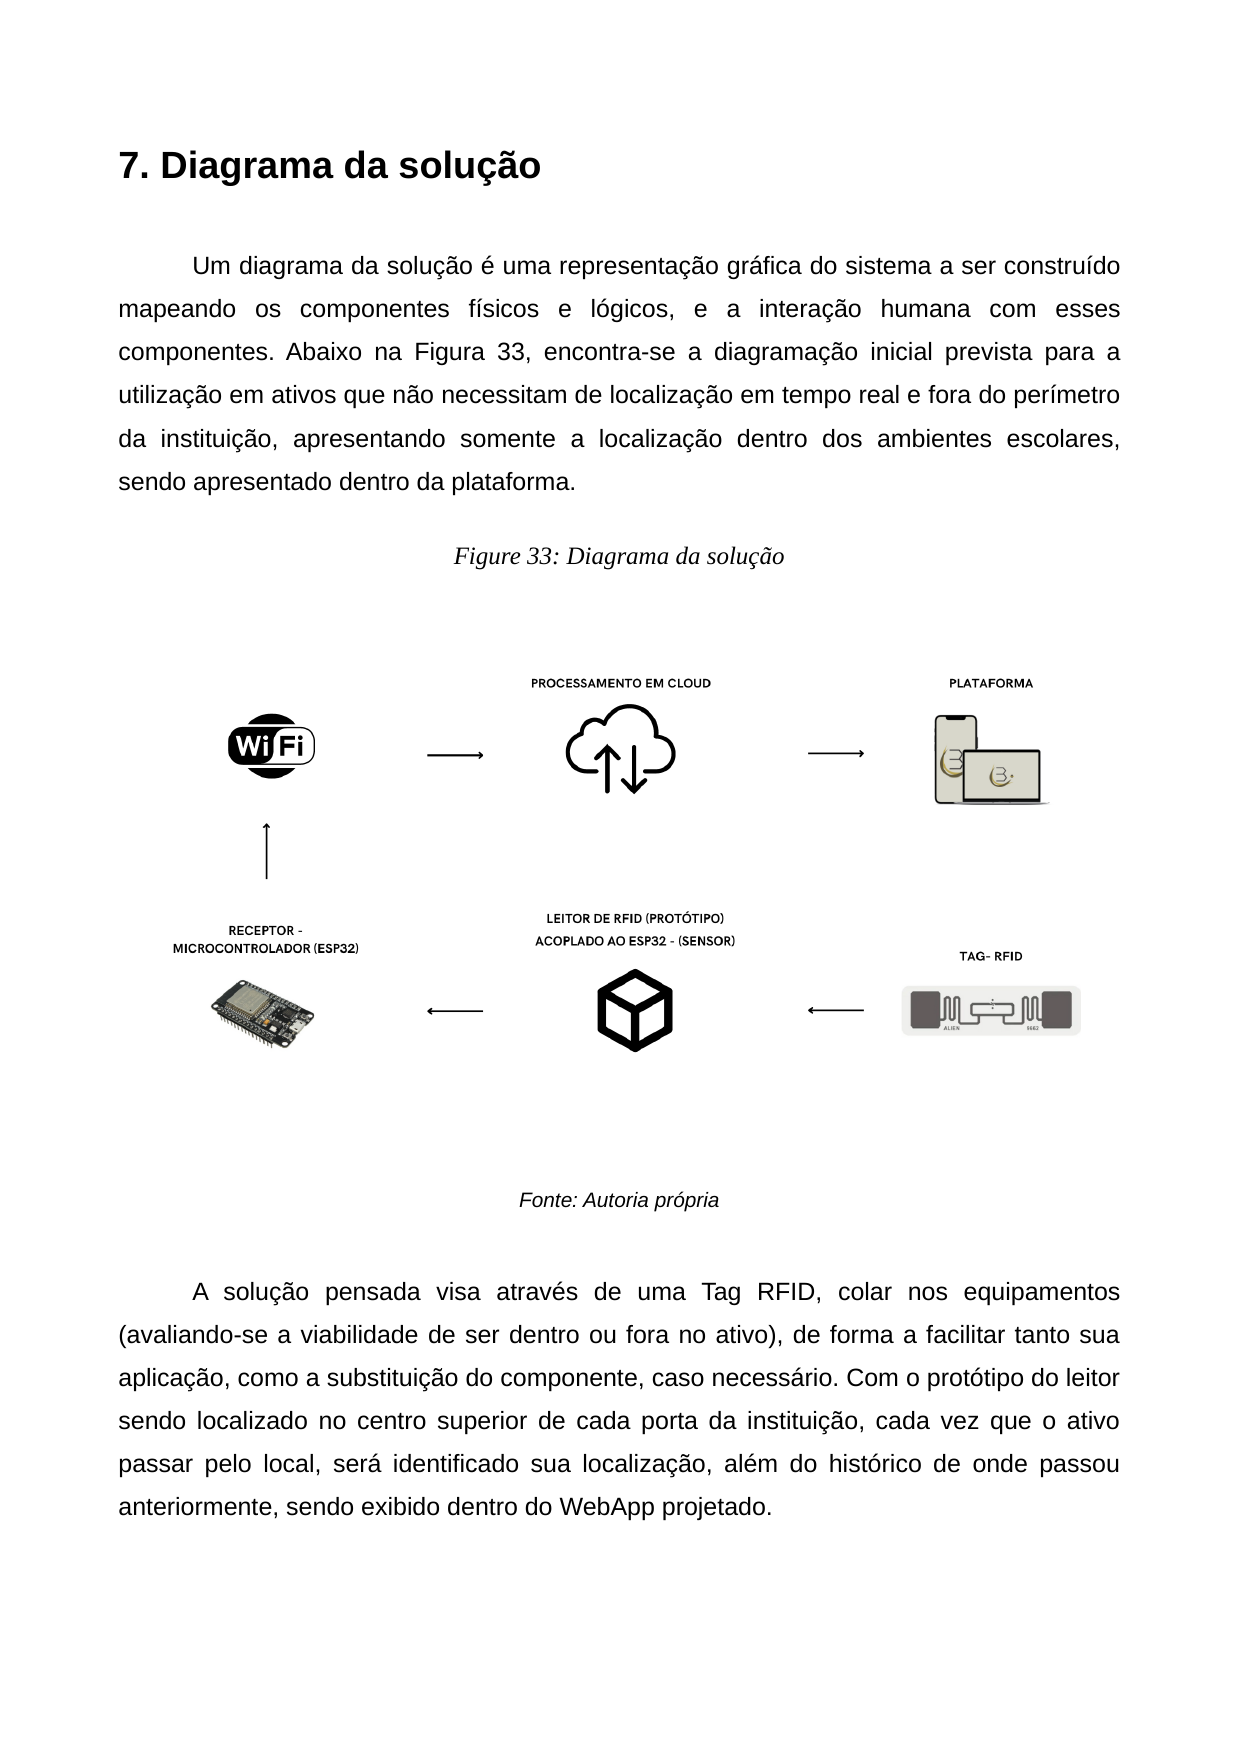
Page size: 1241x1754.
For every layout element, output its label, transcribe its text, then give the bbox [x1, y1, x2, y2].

subtitle 7. Diagrama da solução [118, 143, 1122, 187]
text A solução pensada visa através de uma Tag RFID, colar nos equipamentos (avaliando-se a viabilidade de ser dentro ou fora no ativo), de forma a facilitar tanto sua aplicação, como a substituição do componente, caso necessário. Com o protótipo do leitor sendo localizado no centro superior de cada porta da instituição, cada vez que o ativo passar pelo local, será identificado sua localização, além do histórico de onde passou anteriormente, sendo exibido dentro do WebApp projetado. [118, 1277, 1122, 1521]
picture [118, 582, 1123, 1147]
text Um diagrama da solução é uma representação gráfica do sistema a ser construído mapeando os componentes físicos e lógicos, e a interação humana com esses componentes. Abaixo na Figura 33, encontra-se a diagramação inicial prevista para a utilização em ativos que não necessitam de localização em tempo real e fora do perímetro da instituição, apresentando somente a localização dentro dos ambientes escolares, sendo apresentado dentro da plataforma. [118, 251, 1122, 495]
text Figure 33: Diagrama da solução [118, 541, 1122, 569]
text Fonte: Autoria própria [118, 1147, 1122, 1211]
text [118, 569, 1122, 582]
text [118, 518, 1122, 541]
